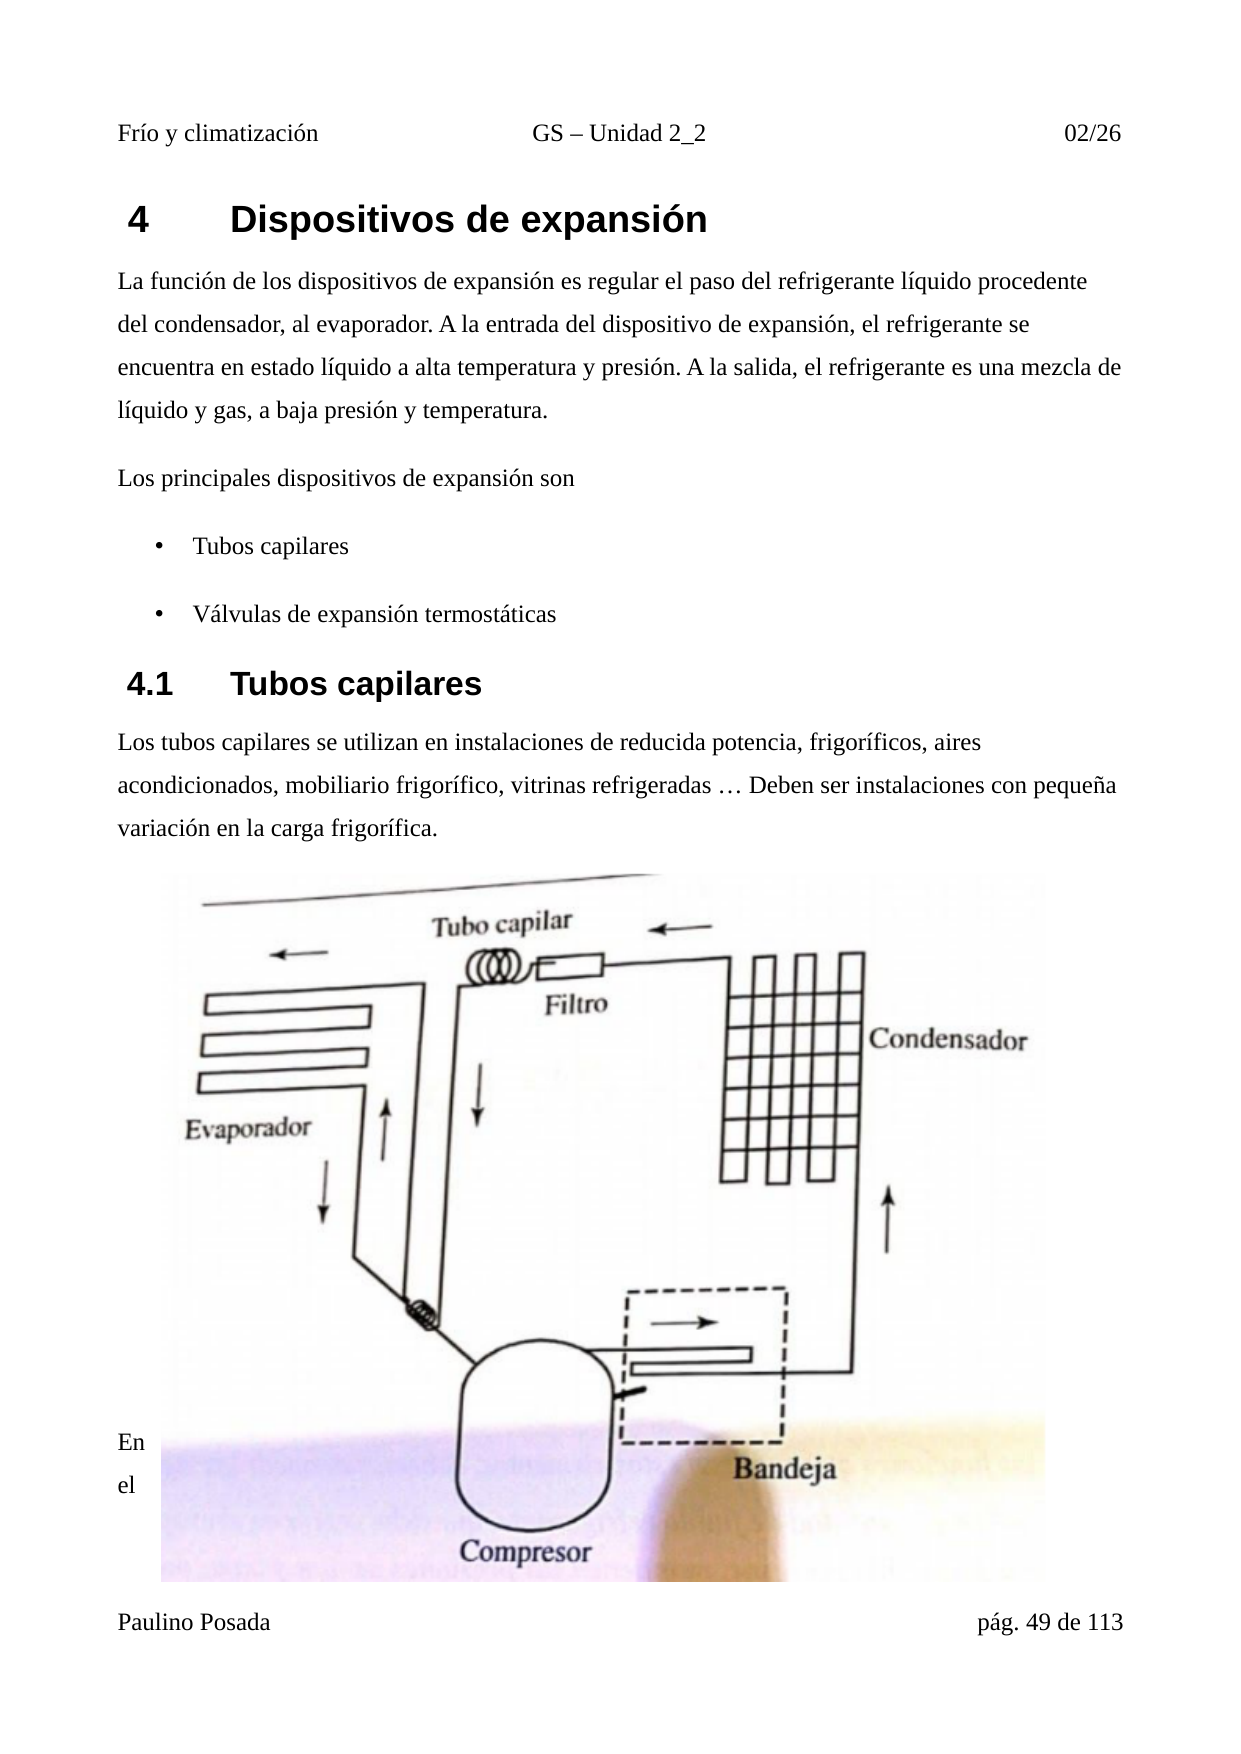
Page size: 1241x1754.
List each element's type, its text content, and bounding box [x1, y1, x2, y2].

subtitle Dispositivos de expansión [117, 197, 1123, 241]
list Válvulas de expansión termostáticas [155, 599, 1123, 628]
picture [161, 869, 1080, 1582]
subtitle Tubos capilares [117, 663, 1123, 702]
text En el [117, 1427, 161, 1498]
text Los tubos capilares se utilizan en instalaciones de reducida potencia, frigoríficos, aires acondicionados, mobiliario frigorífico, vitrinas refrigeradas … Deben ser instalaciones con pequeña variación en la carga frigorífica. [117, 727, 1123, 842]
text Los principales dispositivos de expansión son [117, 463, 1123, 492]
text La función de los dispositivos de expansión es regular el paso del refrigerante líquido procedente del condensador, al evaporador. A la entrada del dispositivo de expansión, el refrigerante se encuentra en estado líquido a alta temperatura y presión. A la salida, el refrigerante es una mezcla de líquido y gas, a baja presión y temperatura. [117, 266, 1123, 424]
list Tubos capilares [155, 531, 1123, 560]
